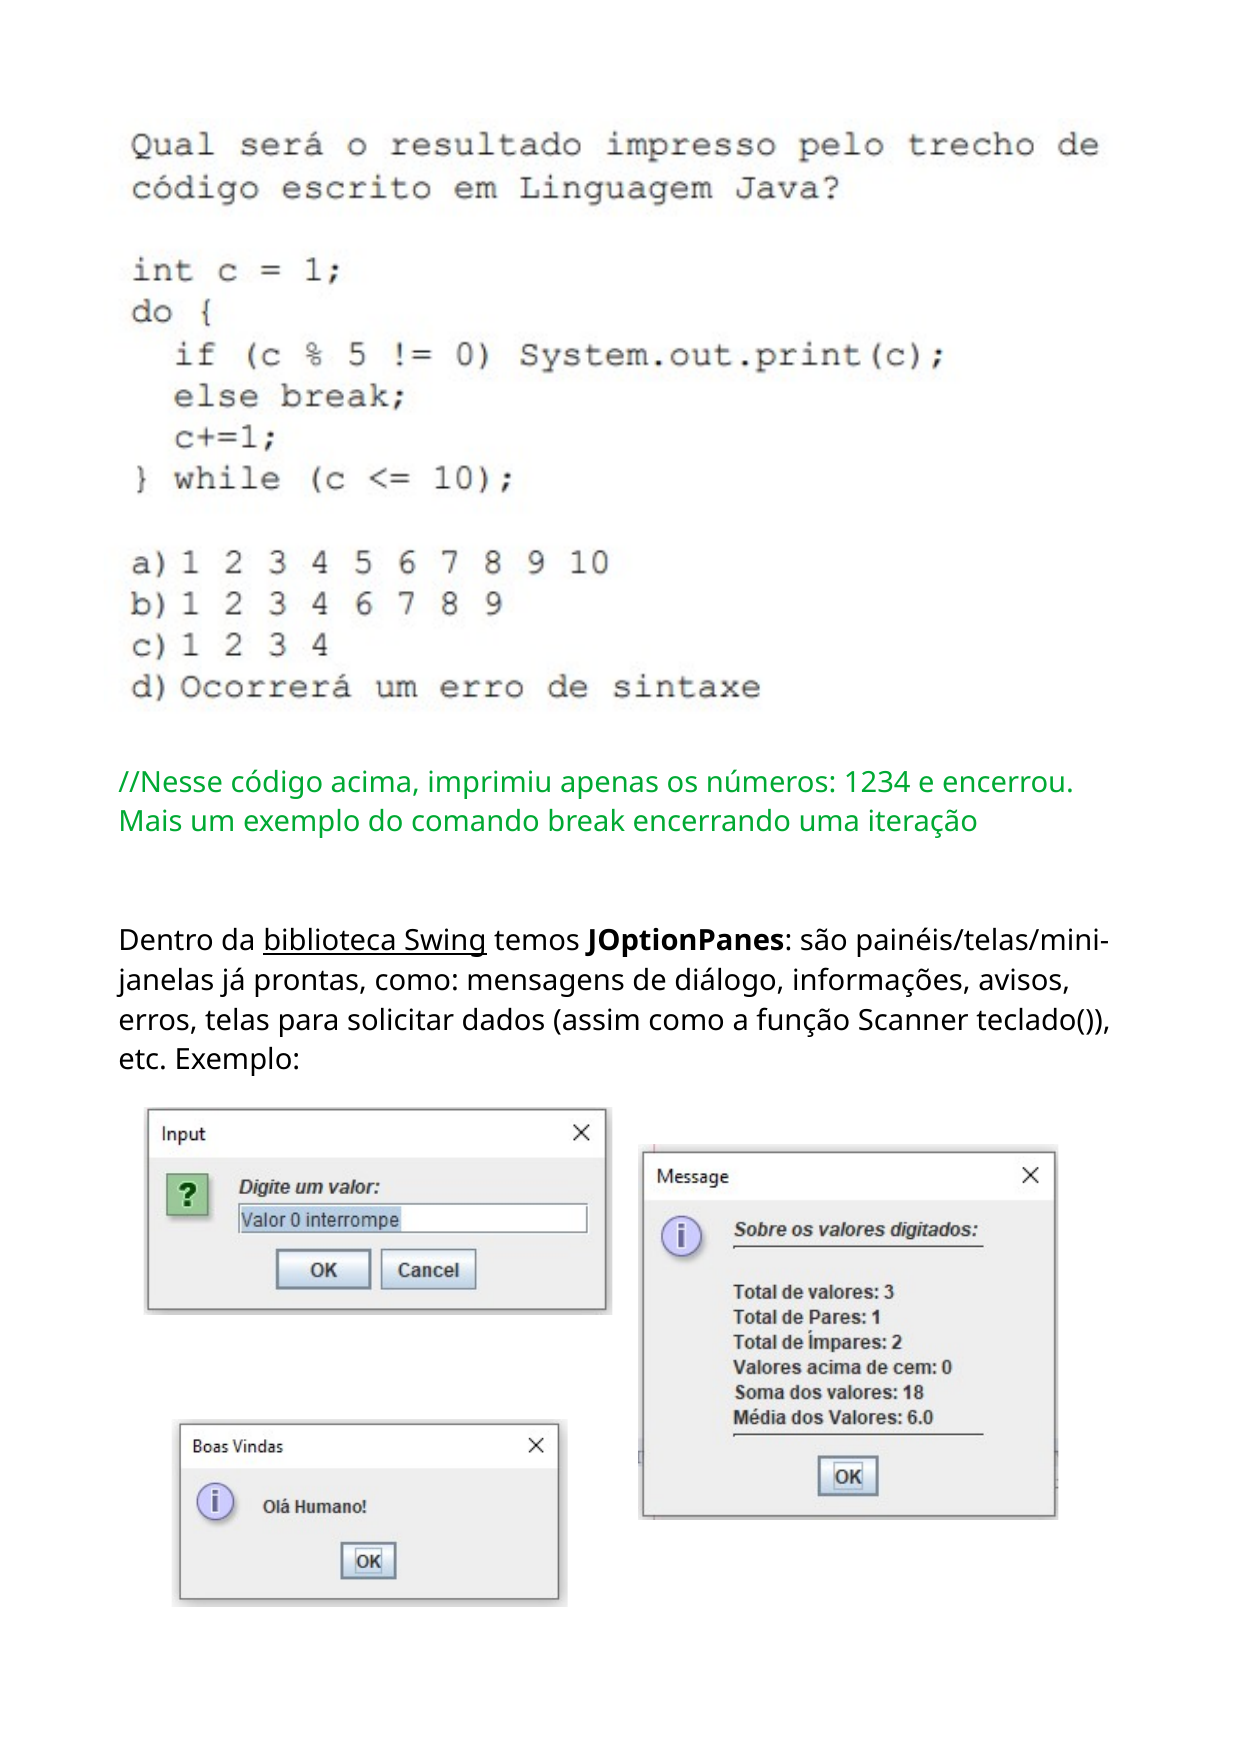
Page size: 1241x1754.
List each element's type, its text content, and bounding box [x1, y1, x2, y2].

text Mais um exemplo do comando break encerrando uma iteração [118, 801, 1122, 840]
picture [143, 1107, 613, 1315]
picture [638, 1144, 1059, 1520]
picture [103, 118, 1137, 722]
text //Nesse código acima, imprimiu apenas os números: 1234 e encerrou. [118, 761, 1122, 801]
picture [171, 1419, 568, 1607]
text Dentro da biblioteca Swing temos JOptionPanes: são painéis/telas/mini-janelas já prontas, como: mensagens de diálogo, informações, avisos, erros, telas para solicitar dados (assim como a função Scanner teclado()), etc. Exemplo: [118, 919, 1122, 1078]
